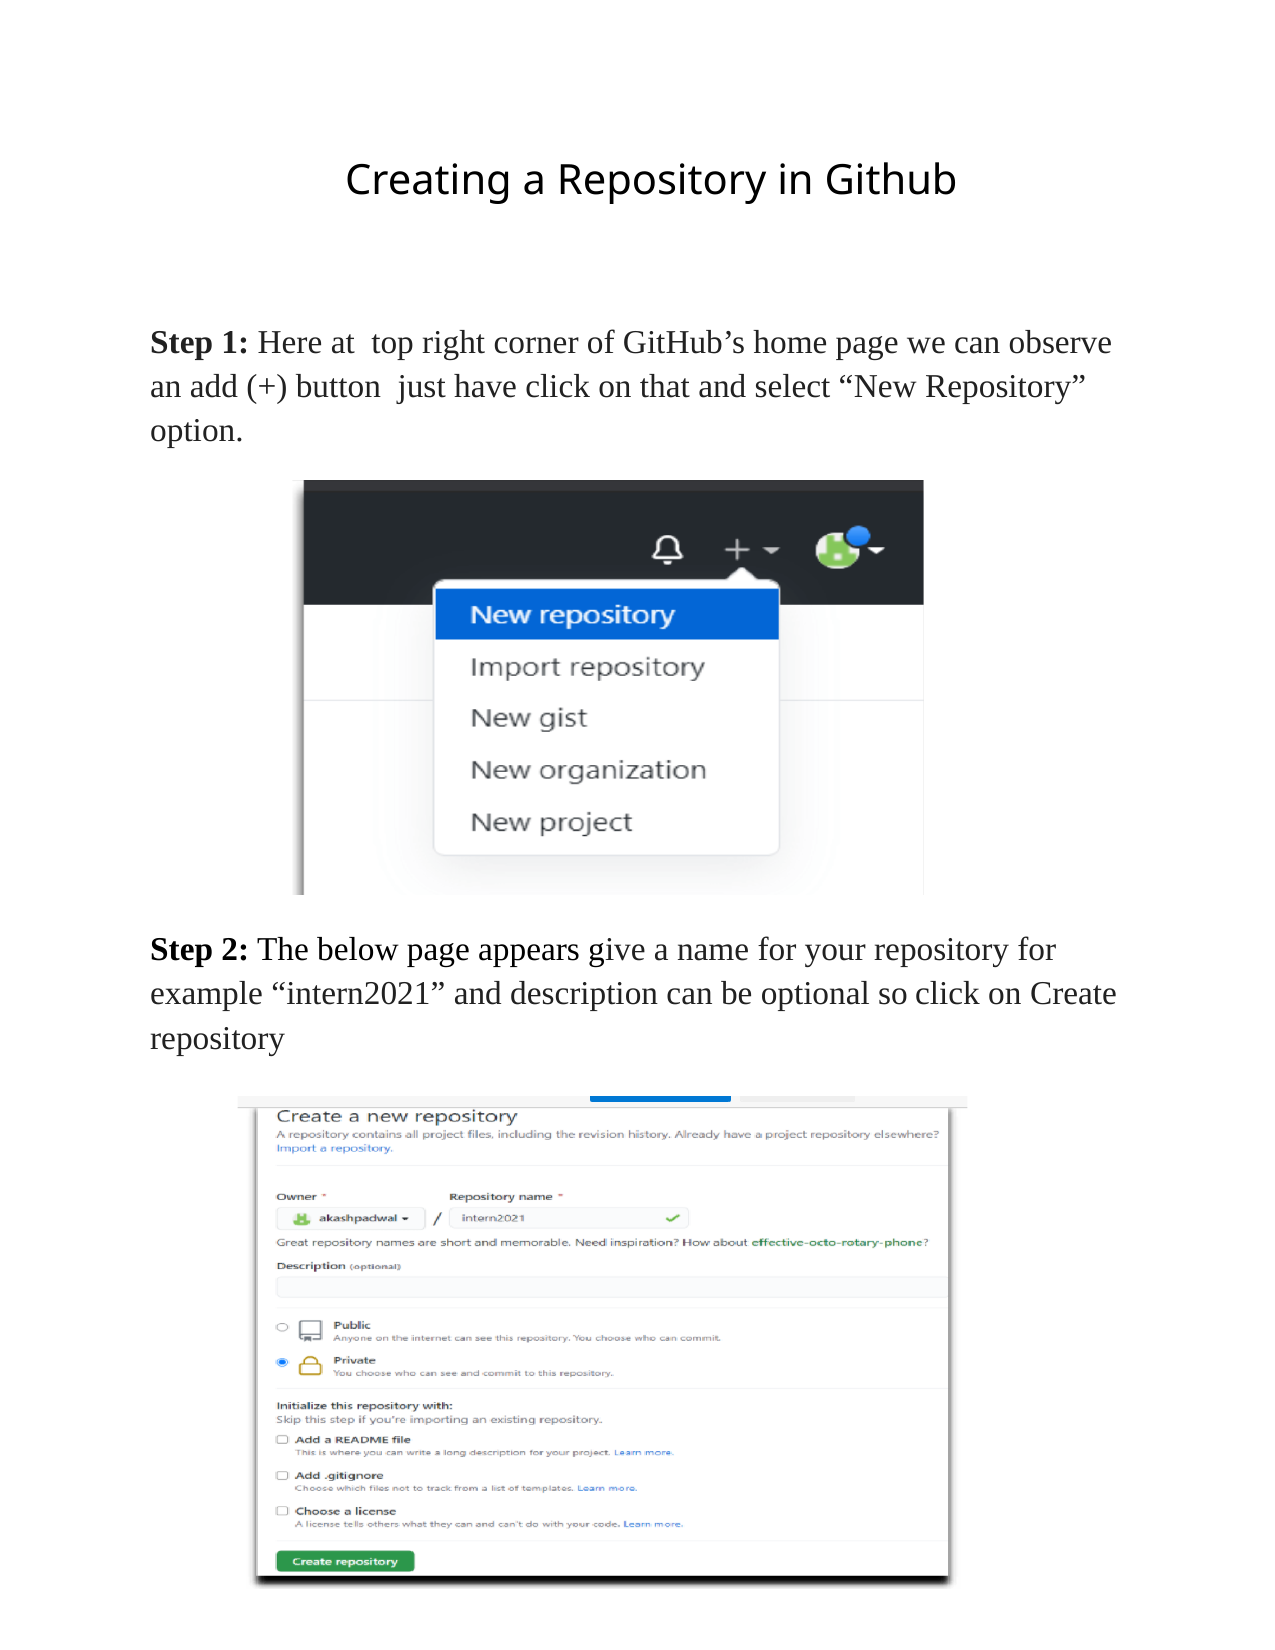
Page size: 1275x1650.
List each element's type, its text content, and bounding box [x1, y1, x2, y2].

picture [237, 1096, 893, 1589]
text Step 2: The below page appears give a name for your repository for example “intern2021” and description can be optional so click on Create repository [150, 929, 1125, 1056]
text Step 1: Here at top right corner of GitHub’s home page we can observe an add (+) button just have click on that and select “New Repository” option. [150, 322, 1125, 448]
text Creating a Repository in Github [150, 150, 1125, 207]
picture [292, 480, 789, 895]
